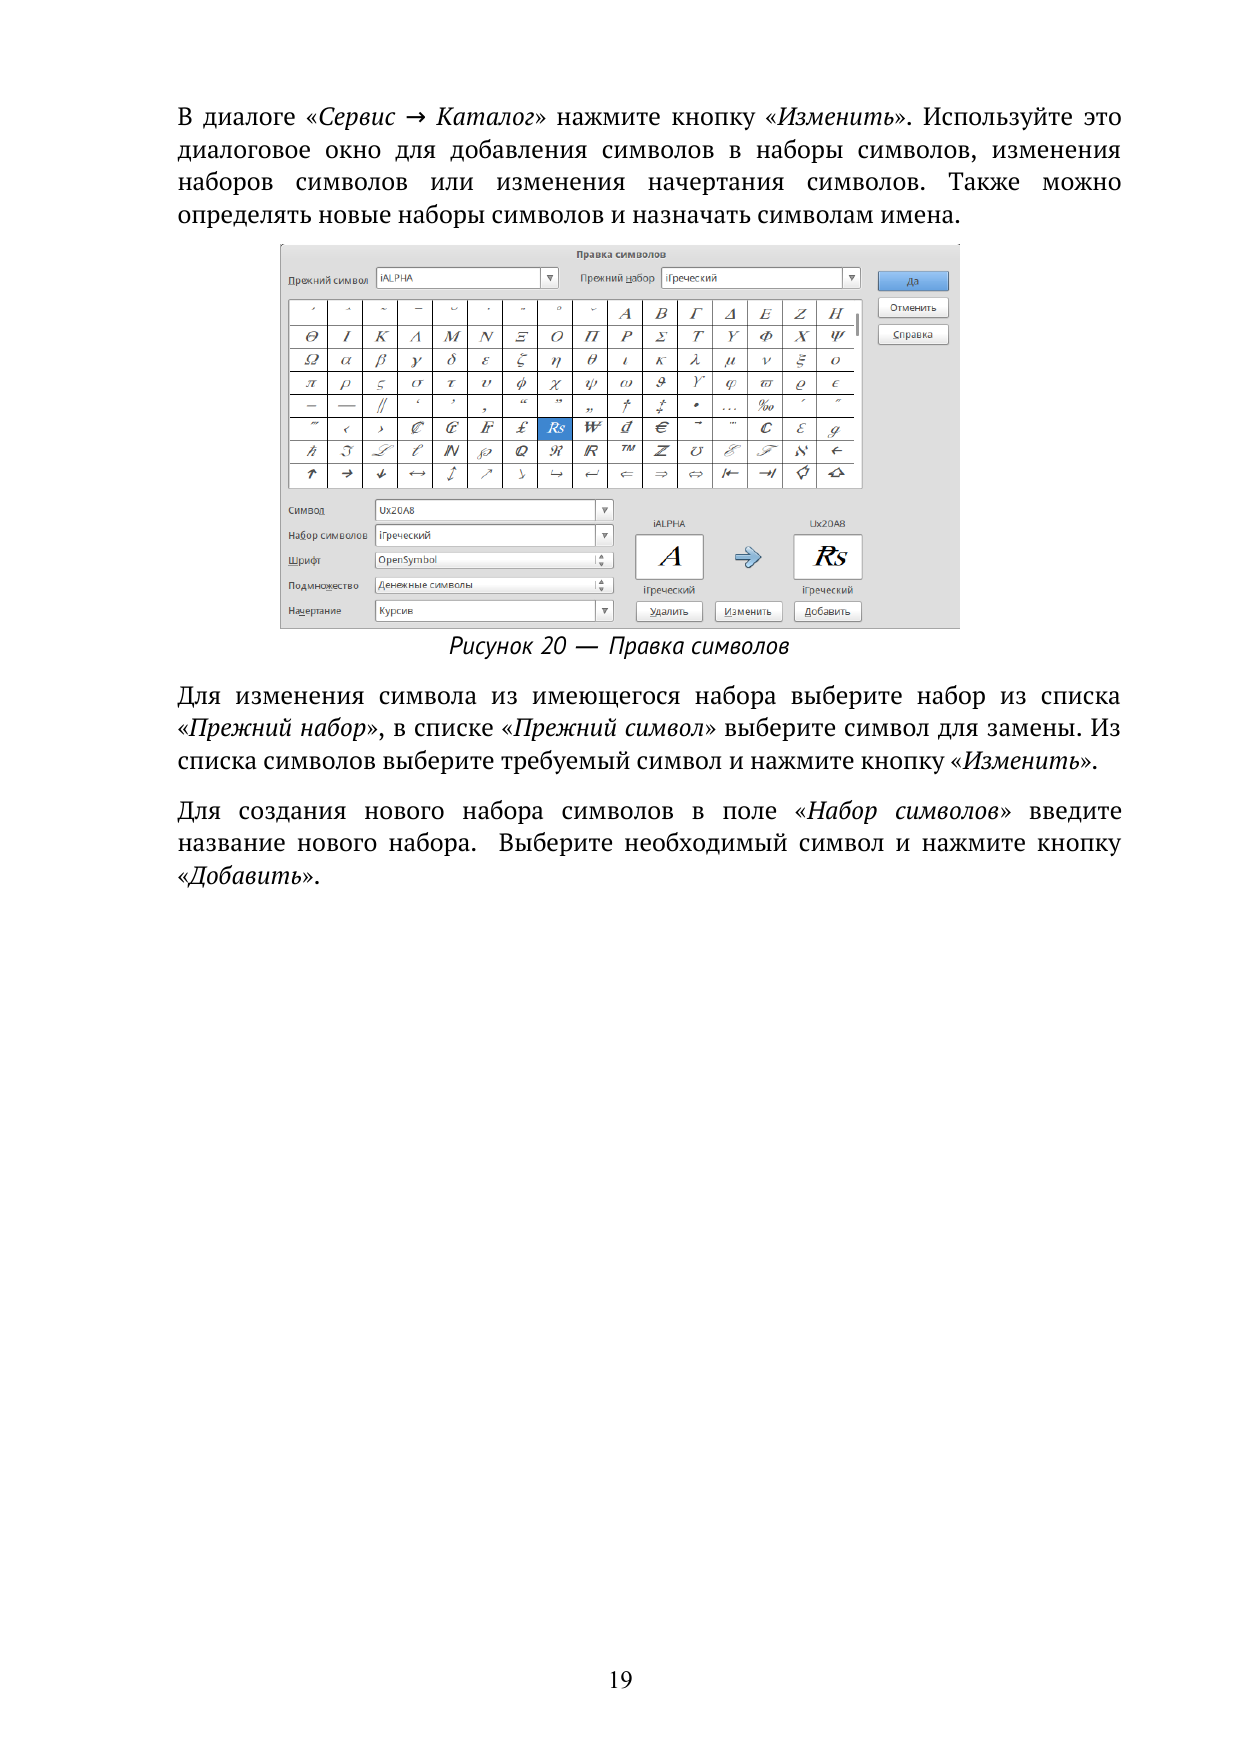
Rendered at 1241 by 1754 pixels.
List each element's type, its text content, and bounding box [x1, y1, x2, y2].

text Для создания нового набора символов в поле «Набор символов» введите название нового набора. Выберите необходимый символ и нажмите кнопку «Добавить». [177, 794, 1122, 891]
picture [280, 244, 960, 629]
text В диалоге «Сервис → Каталог» нажмите кнопку «Изменить». Используйте это диалоговое окно для добавления символов в наборы символов, изменения наборов символов или изменения начертания символов. Также можно определять новые наборы символов и назначать символам имена. [177, 100, 1122, 230]
text Рисунок 20 ― Правка символов [248, 244, 993, 661]
text Для изменения символа из имеющегося набора выберите набор из списка «Прежний набор», в списке «Прежний символ» выберите символ для замены. Из списка символов выберите требуемый символ и нажмите кнопку «Изменить». [177, 248, 1122, 776]
